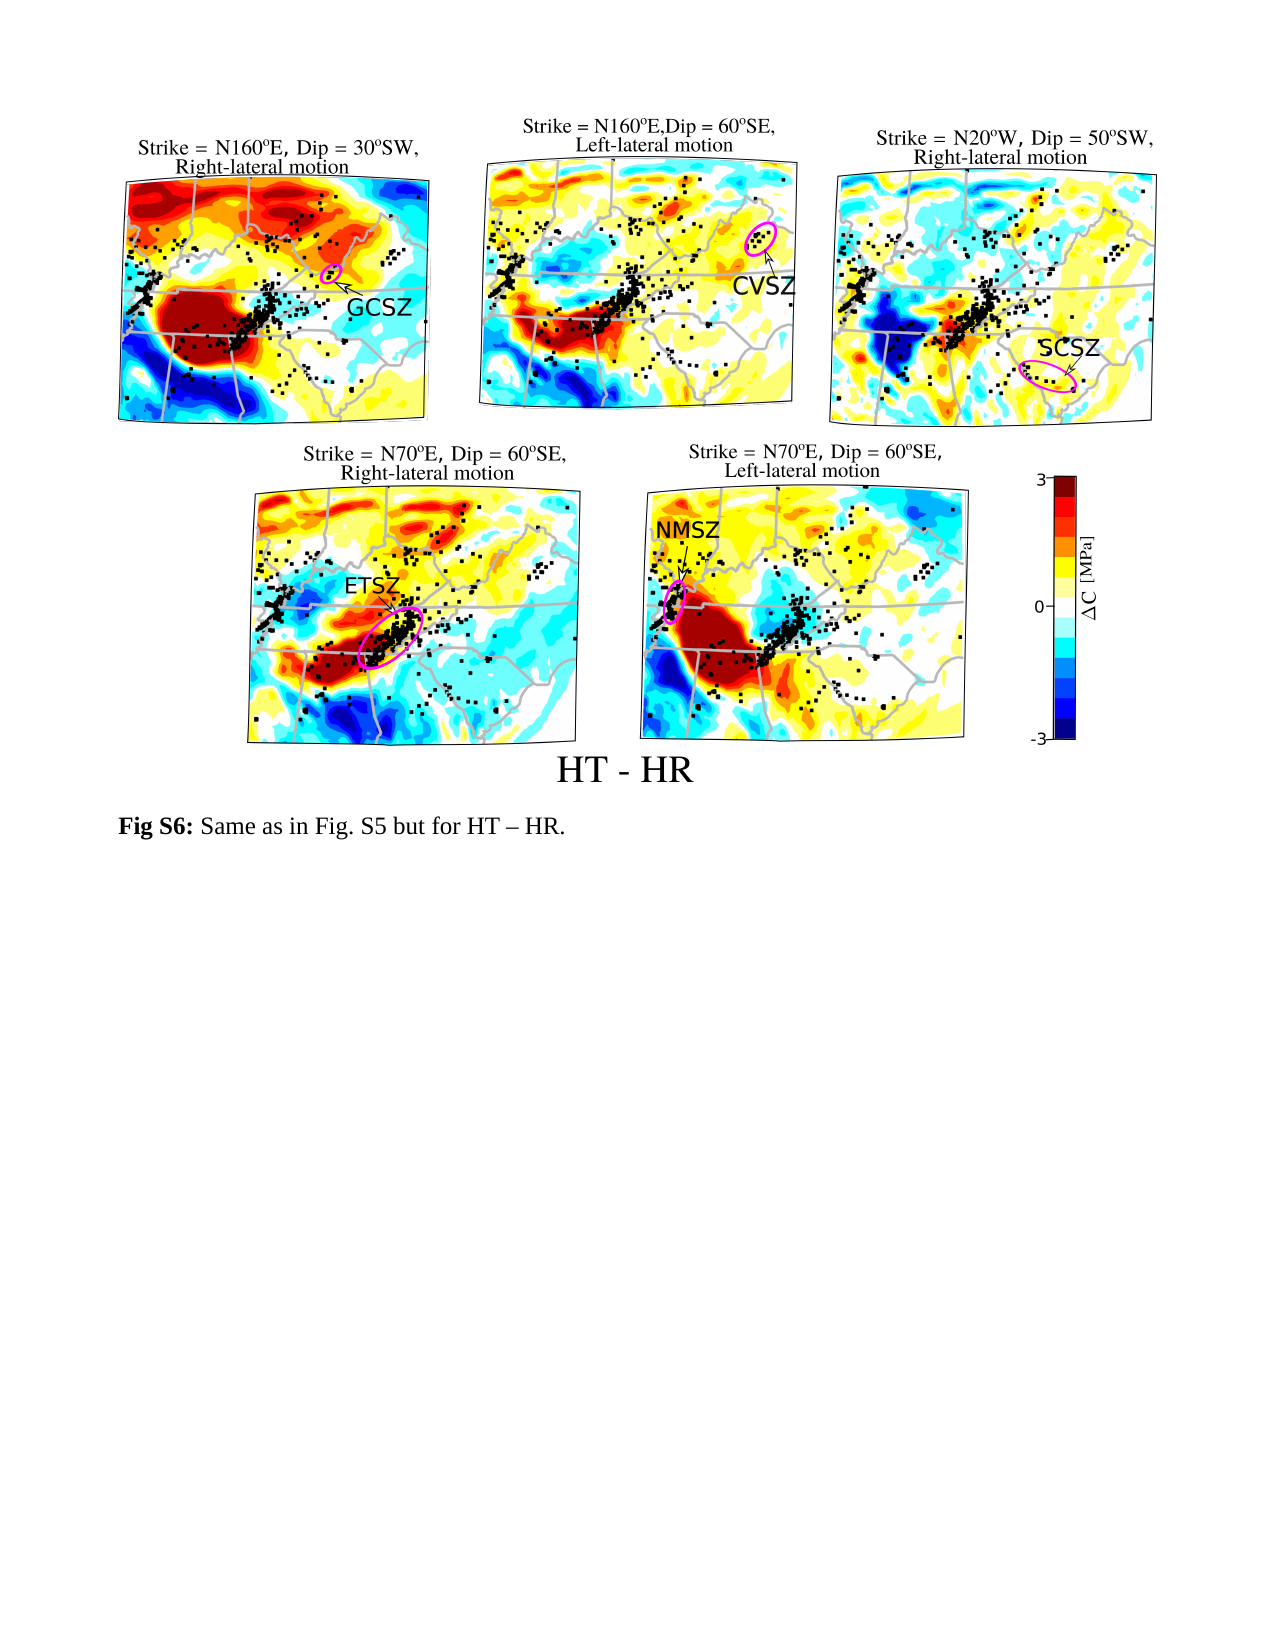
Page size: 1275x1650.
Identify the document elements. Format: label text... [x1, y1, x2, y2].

picture [118, 118, 1157, 782]
text Fig S6: Same as in Fig. S5 but for HT – HR. [118, 811, 1157, 839]
